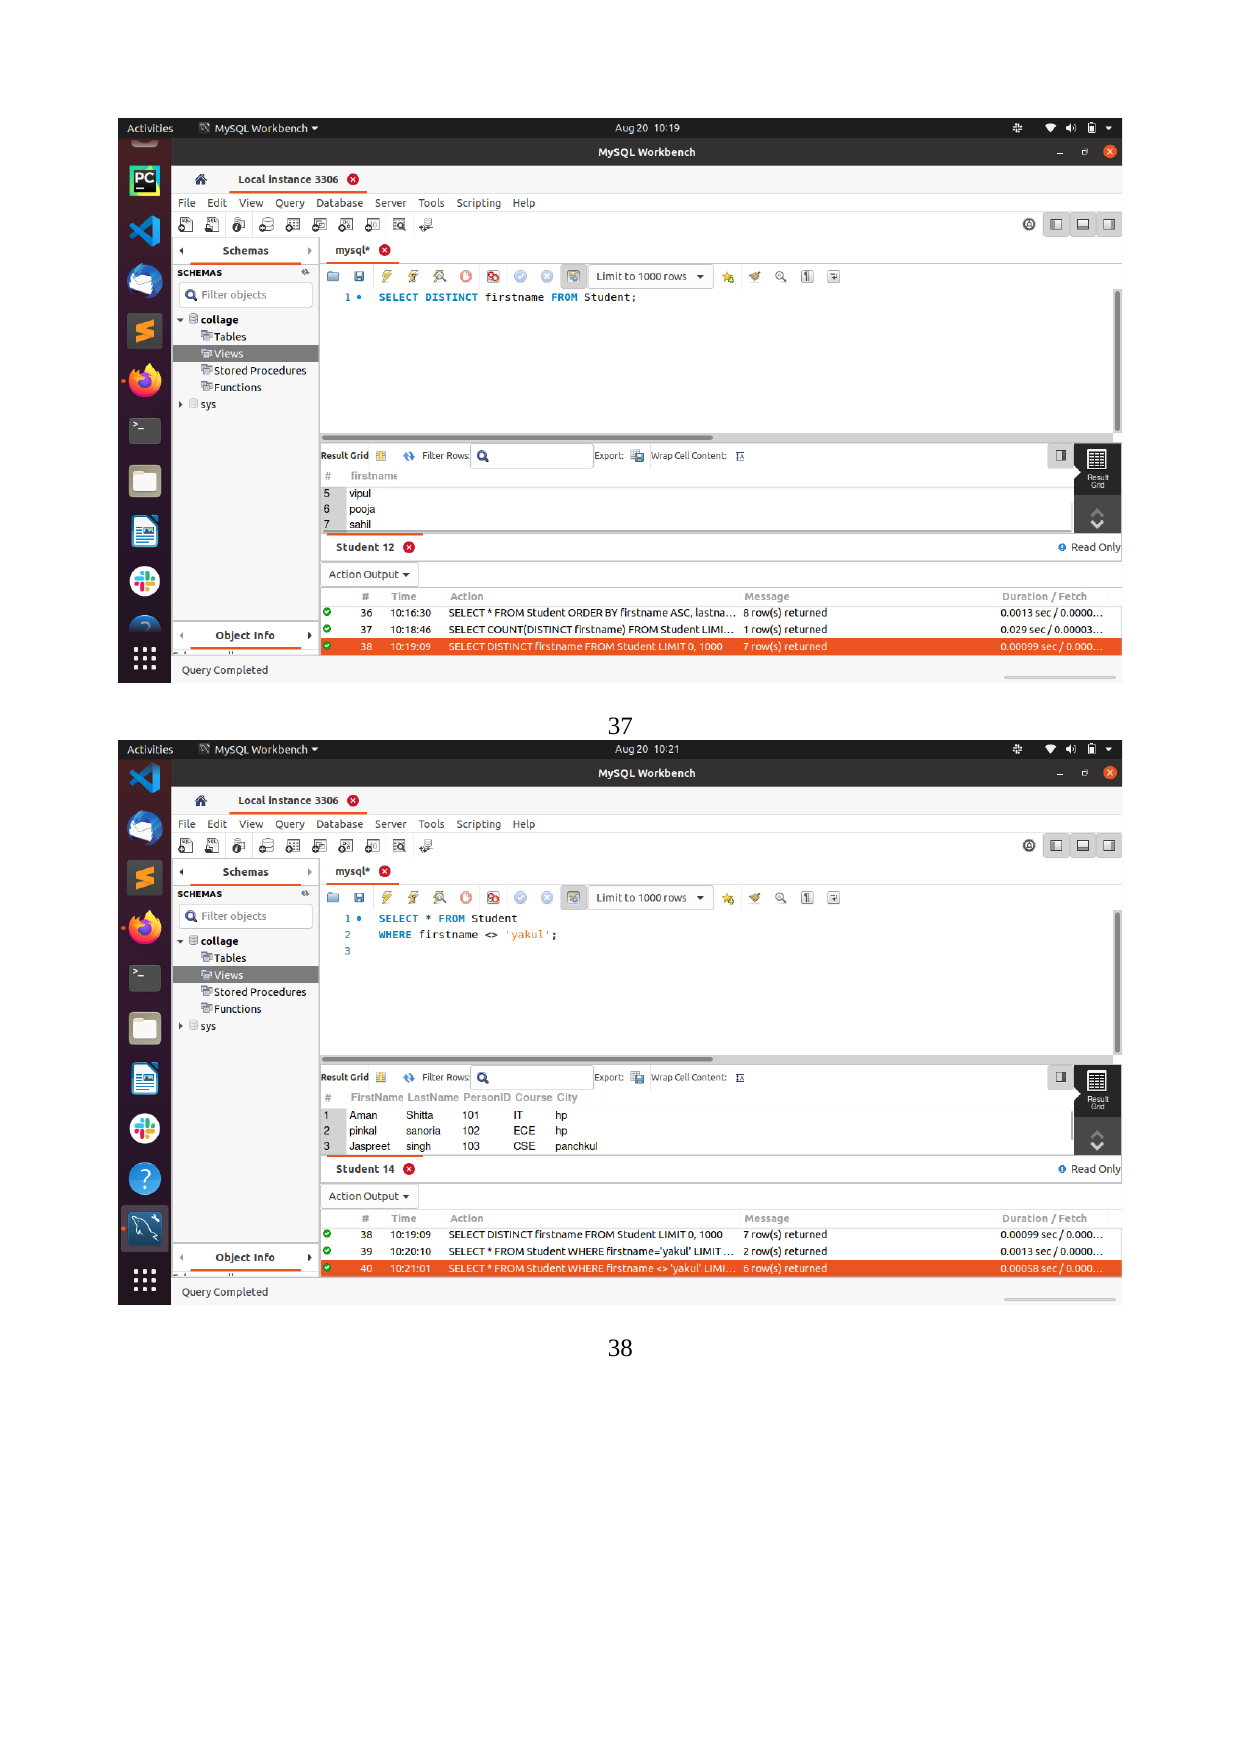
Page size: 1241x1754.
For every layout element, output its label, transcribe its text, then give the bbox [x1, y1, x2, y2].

text 38 [118, 1333, 1122, 1362]
picture [118, 740, 1123, 1305]
text 37 [118, 711, 1122, 740]
picture [118, 118, 1123, 683]
